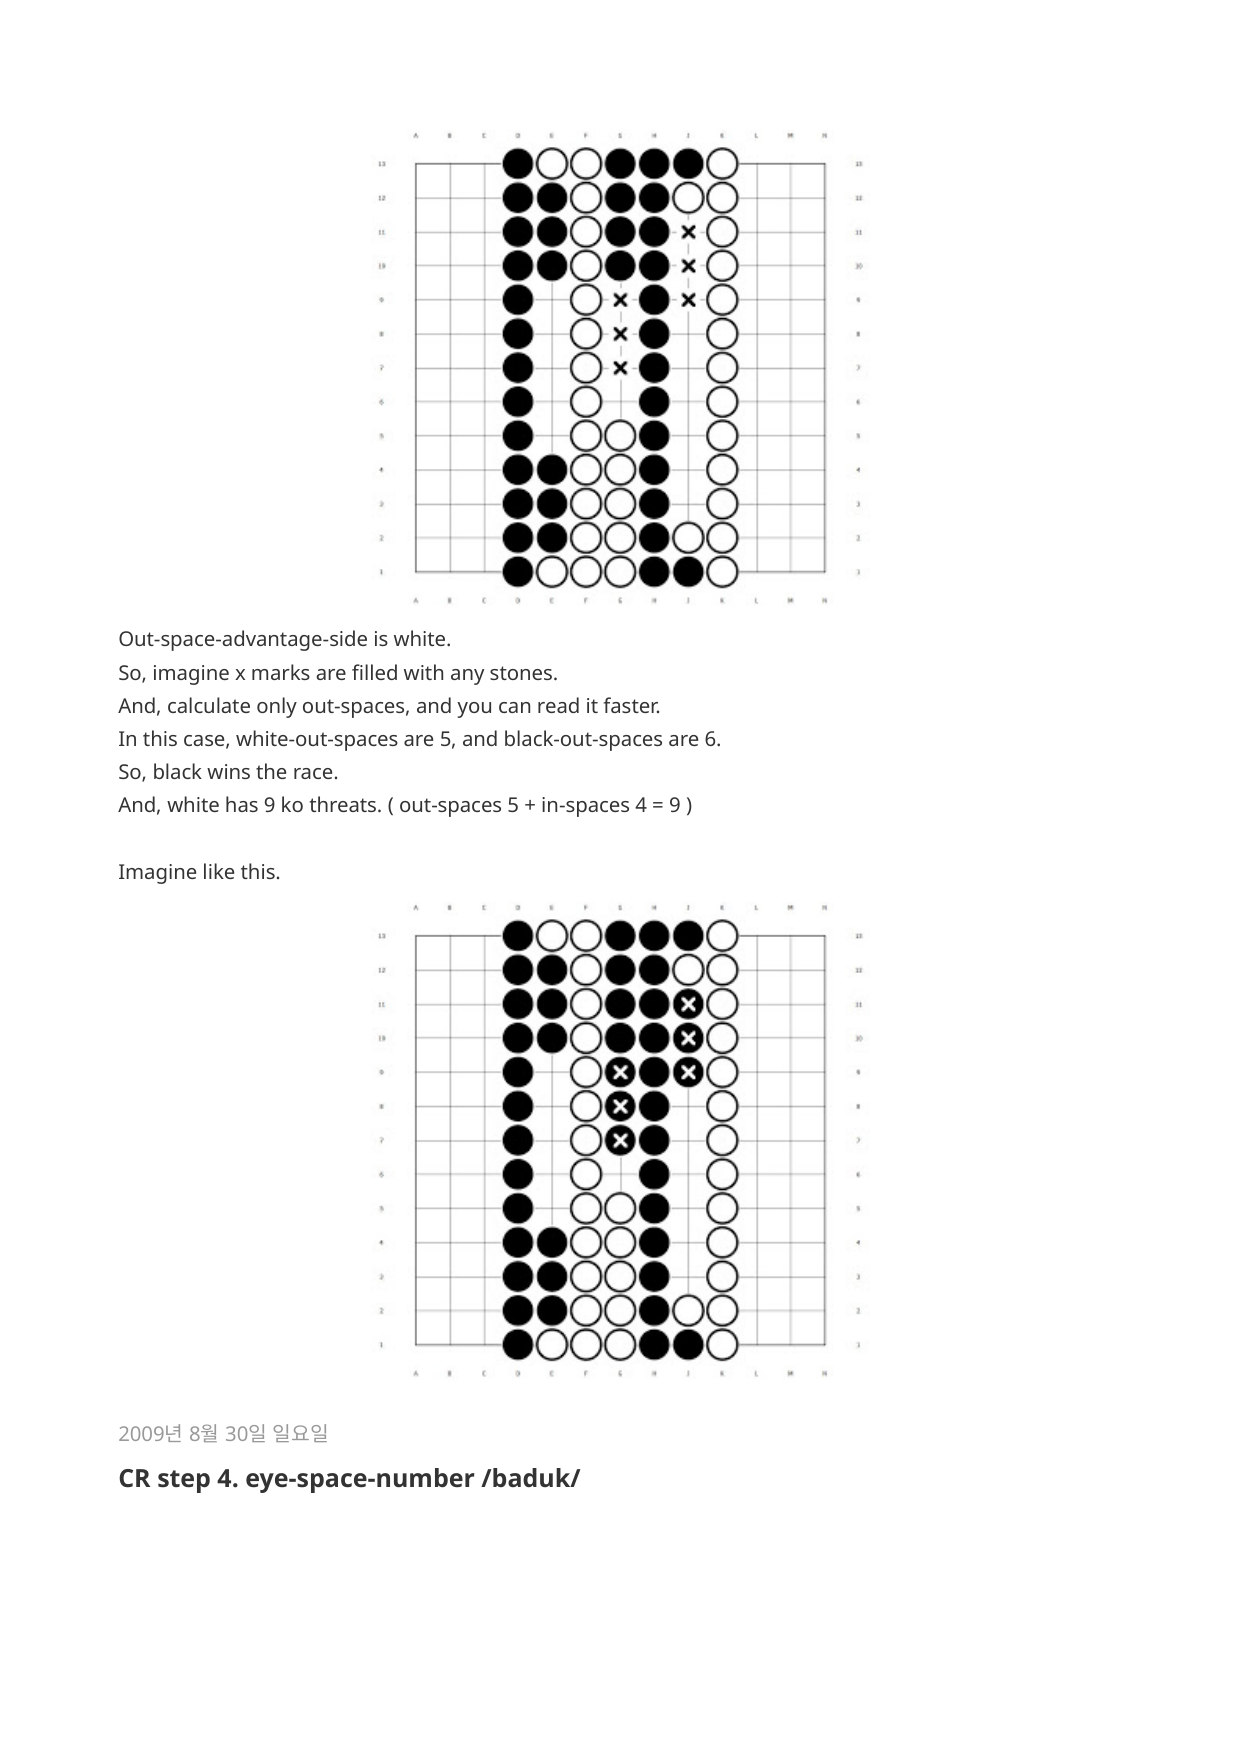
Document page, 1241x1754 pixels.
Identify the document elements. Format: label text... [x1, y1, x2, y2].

picture [371, 892, 870, 1391]
subtitle 2009년 8월 30일 일요일 [118, 1418, 1122, 1448]
picture [371, 119, 870, 618]
subtitle CR step 4. eye-space-number /baduk/ [118, 1460, 1122, 1494]
text Out-space-advantage-side is white. So, imagine x marks are filled with any stones. And, calculate only out-spaces, and you can read it faster. In this case, white-out-spaces are 5, and black-out-spaces are 6. So, black wins the race. And, white has 9 ko threats. ( out-spaces 5 + in-spaces 4 = 9 ) Imagine like this. [118, 625, 1122, 885]
